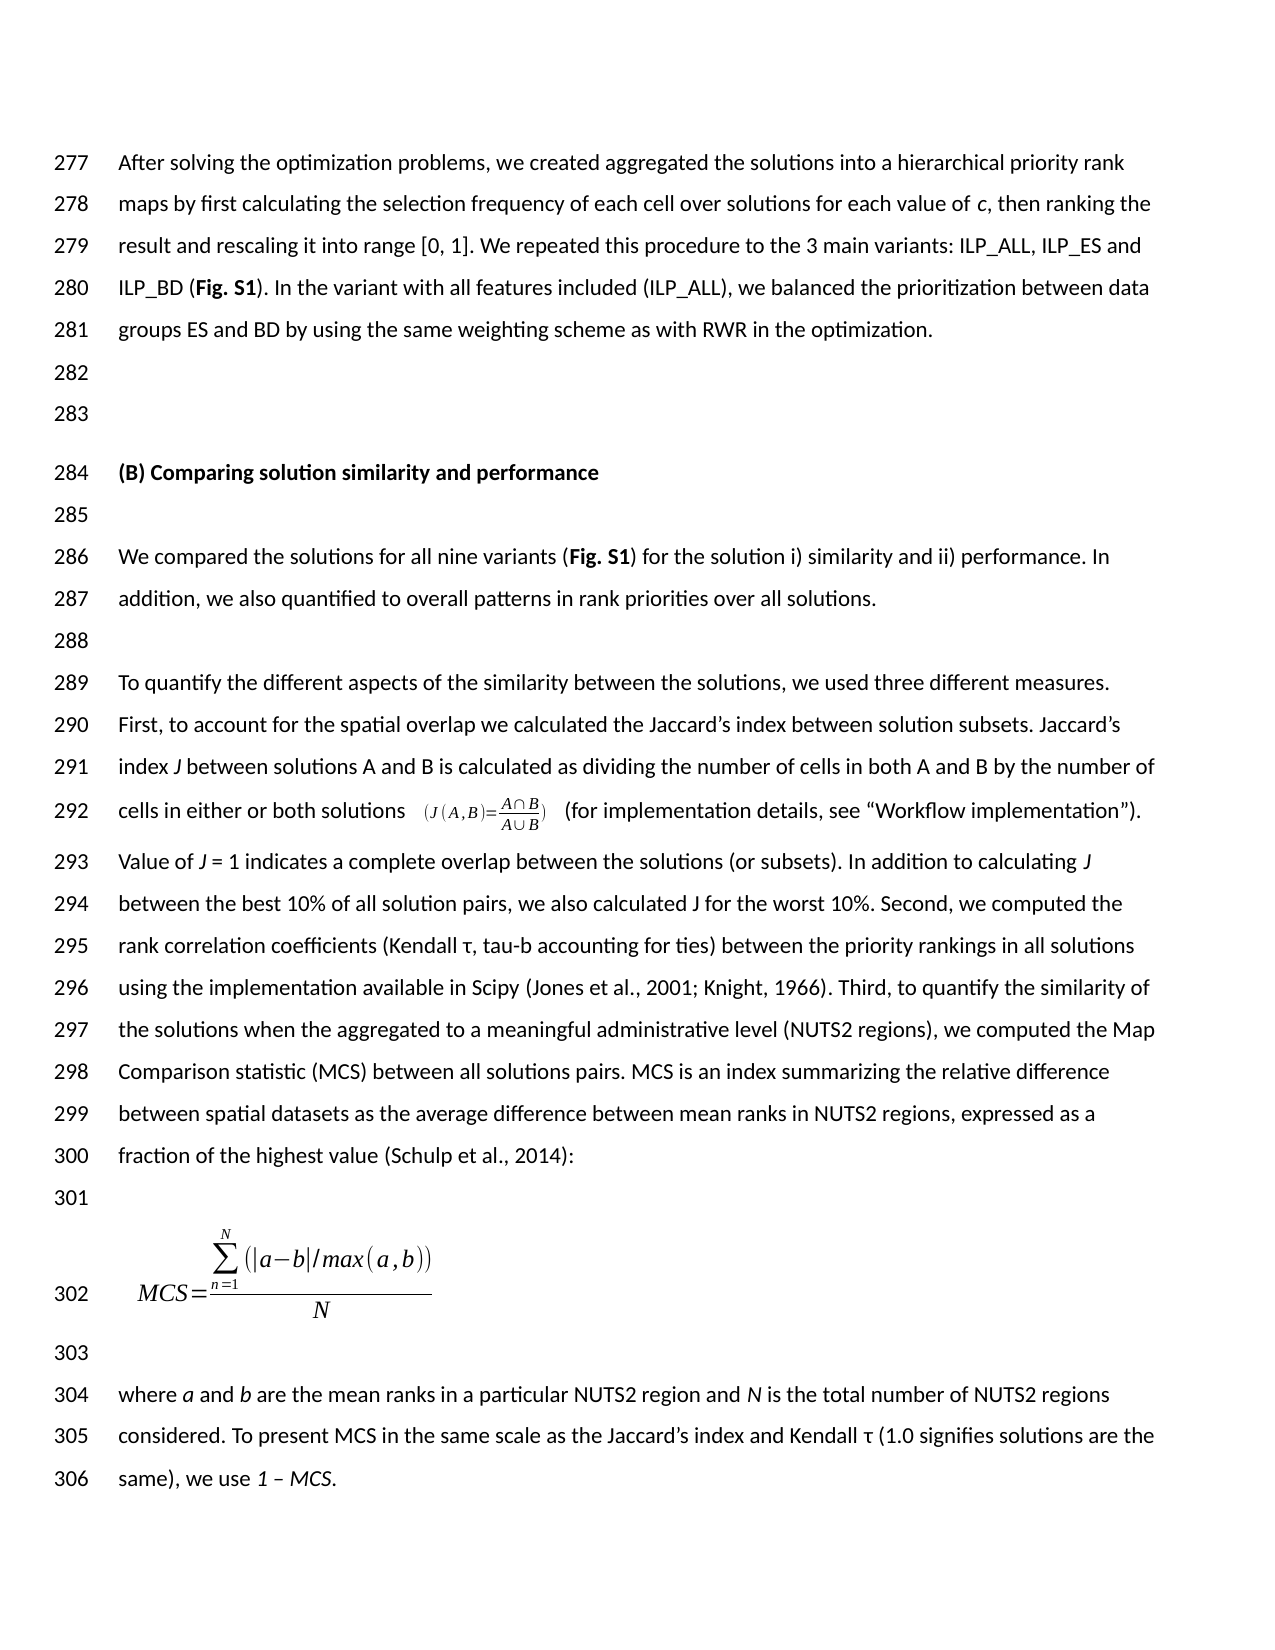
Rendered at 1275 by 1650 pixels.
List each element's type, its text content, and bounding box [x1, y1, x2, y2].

text where a and b are the mean ranks in a particular NUTS2 region and N is the total number of NUTS2 regions considered. To present MCS in the same scale as the Jaccard’s index and Kendall τ (1.0 signifies solutions are the same), we use 1 – MCS.⁠⁠ [118, 1380, 1157, 1492]
text We compared the solutions for all nine variants (Fig. S1) for the solution i) similarity and ii) performance. In addition, we also quantified to overall patterns in rank priorities over all solutions. [118, 542, 1157, 612]
text To quantify the different aspects of the similarity between the solutions, we used three different measures. First, to account for the spatial overlap we calculated the Jaccard’s index between solution subsets. Jaccard’s index J between solutions A and B is calculated as dividing the number of cells in both A and B by the number of cells in either or both solutions(for implementation details, see “Workflow implementation”). Value of J = 1 indicates a complete overlap between the solutions (or subsets). In addition to calculating J between the best 10% of all solution pairs, we also calculated J for the worst 10%. Second, we computed the rank correlation coefficients (Kendall τ, tau-b accounting for ties) between the priority rankings in all solutions using the implementation available in Scipy (Jones et al., 2001; Knight, 1966). Third, to quantify the similarity of the solutions when the aggregated to a meaningful administrative level (NUTS2 regions), we computed the Map Comparison statistic (MCS) between all solutions pairs. MCS is an index summarizing the relative difference between spatial datasets as the average difference between mean ranks in NUTS2 regions, expressed as a fraction of the highest value (Schulp et al., 2014): [118, 668, 1157, 1169]
subtitle (B) Comparing solution similarity and performance [118, 458, 1157, 486]
list After solving the optimization problems, we created aggregated the solutions into a hierarchical priority rank maps by first calculating the selection frequency of each cell over solutions for each value of c, then ranking the result and rescaling it into range [0, 1]. We repeated this procedure to the 3 main variants: ILP_ALL, ILP_ES and ILP_BD (Fig. S1). In the variant with all features included (ILP_ALL), we balanced the prioritization between data groups ES and BD by using the same weighting scheme as with RWR in the optimization. [118, 148, 1157, 343]
